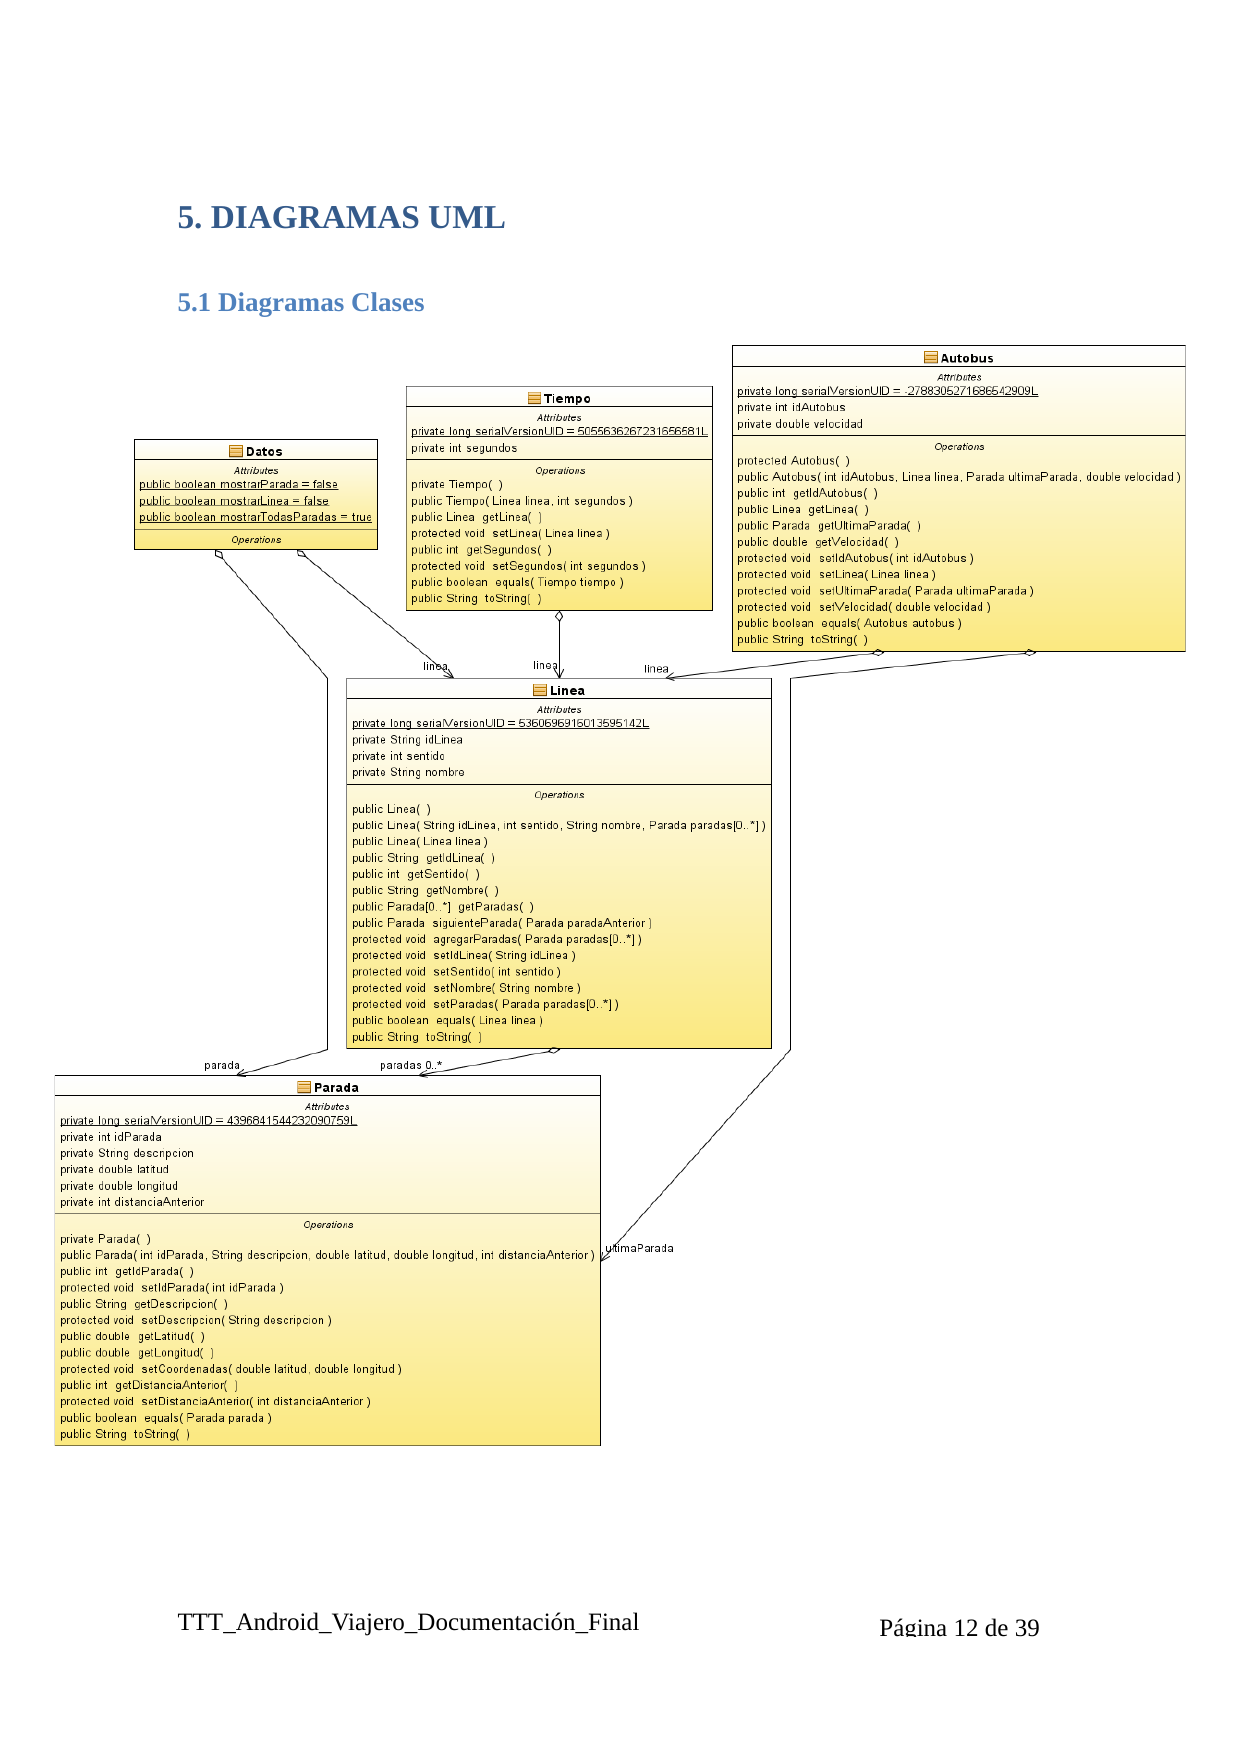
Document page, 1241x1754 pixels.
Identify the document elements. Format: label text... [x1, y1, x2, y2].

picture [54, 345, 1186, 1446]
subtitle 5. DIAGRAMAS UML [177, 198, 1063, 236]
subtitle 5.1 Diagramas Clases [177, 286, 1063, 317]
